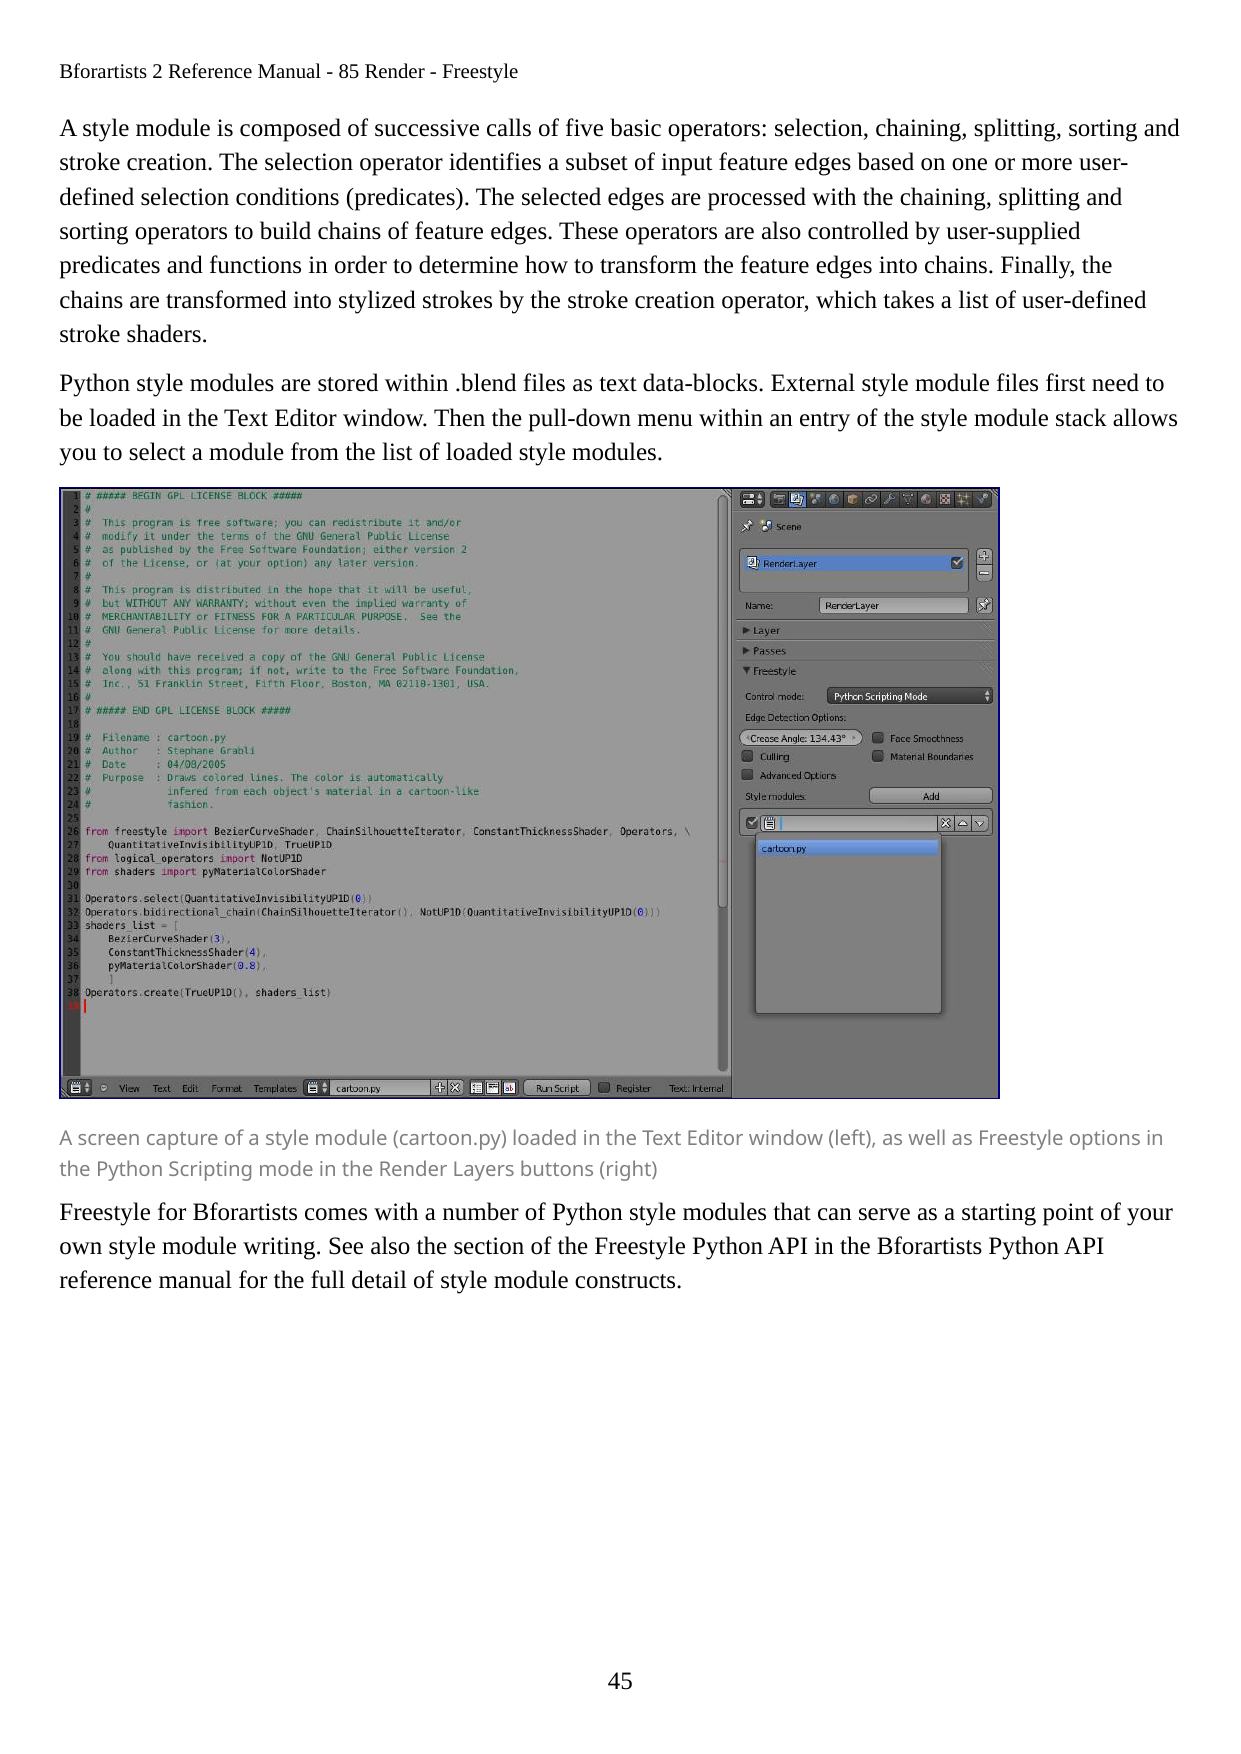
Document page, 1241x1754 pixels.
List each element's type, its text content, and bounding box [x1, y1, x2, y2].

picture [61, 488, 998, 1098]
text Python style modules are stored within .blend files as text data-blocks. External style module files first need to be loaded in the Text Editor window. Then the pull-down menu within an entry of the style module stack allows you to select a module from the list of loaded style modules. [59, 368, 1181, 466]
text Freestyle for Bforartists comes with a number of Python style modules that can serve as a starting point of your own style module writing. See also the section of the Freestyle Python API in the Bforartists Python API reference manual for the full detail of style module constructs. [59, 1197, 1181, 1294]
text A style module is composed of successive calls of five basic operators: selection, chaining, splitting, sorting and stroke creation. The selection operator identifies a subset of input feature edges based on one or more user-defined selection conditions (predicates). The selected edges are processed with the chaining, splitting and sorting operators to build chains of feature edges. These operators are also controlled by user-supplied predicates and functions in order to determine how to transform the feature edges into chains. Finally, the chains are transformed into stylized strokes by the stroke creation operator, which takes a list of user-defined stroke shaders. [59, 113, 1181, 348]
text A screen capture of a style module (cartoon.py) loaded in the Text Editor window (left), as well as Freestyle options in the Python Scripting mode in the Render Layers buttons (right) [59, 1119, 1181, 1182]
